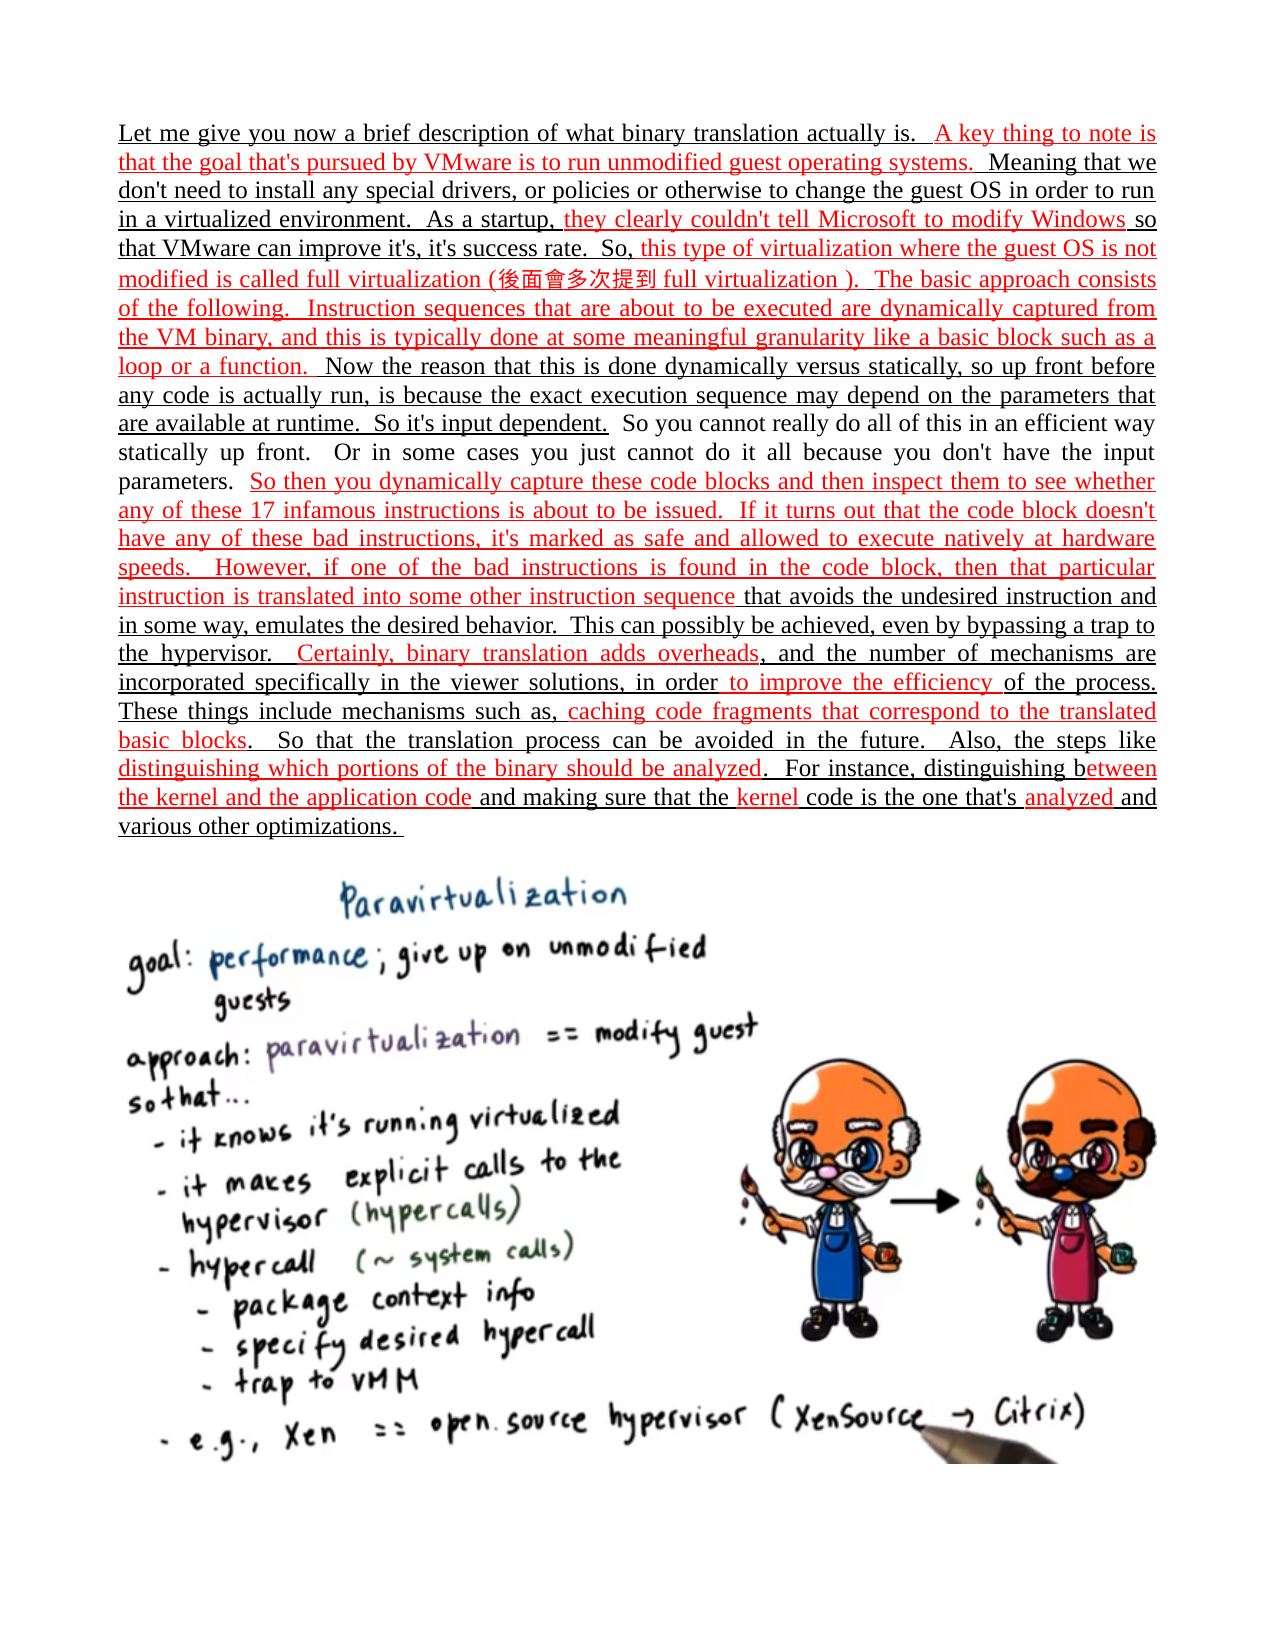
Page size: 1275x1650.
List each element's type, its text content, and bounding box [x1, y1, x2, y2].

text that VMware can improve it's, it's success rate. So, this type of virtualization where the guest OS is not [118, 230, 1157, 258]
text basic blocks. So that the translation process can be avoided in the future. Also, the steps like [118, 722, 1157, 750]
text various other optimizations. [118, 808, 1157, 840]
text distinguishing which portions of the binary should be analyzed. For instance, distinguishing between [118, 751, 1157, 778]
text the kernel and the application code and making sure that the kernel code is the one that's analyzed and [118, 780, 1157, 807]
text don't need to install any special drivers, or policies or otherwise to change the guest OS in order to run in a virtualized environment. As a startup, they clearly couldn't tell Microsoft to modify Windows so [118, 173, 1157, 229]
text in some way, emulates the desired behavior. This can possibly be achieved, even by bypassing a trap to the hypervisor. Certainly, binary translation adds overheads, and the number of mechanisms are incorporated specifically in the viewer solutions, in order to improve the efficiency of the process. [118, 607, 1157, 692]
text Let me give you now a brief description of what binary translation actually is. A key thing to note is that the goal that's pursued by VMware is to run unmodified guest operating systems. Meaning that we [118, 118, 1157, 172]
text modified is called full virtualization (後面會多次提到full virtualization ). The basic approach consists [118, 259, 1157, 289]
text of the following. Instruction sequences that are about to be executed are dynamically captured from [118, 290, 1157, 318]
picture [118, 868, 1157, 1464]
text have any of these bad instructions, it's marked as safe and allowed to execute natively at hardware speeds. However, if one of the bad instructions is found in the code block, then that particular instruction is translated into some other instruction sequence that avoids the undesired instruction and [118, 521, 1157, 606]
text These things include mechanisms such as, caching code fragments that correspond to the translated [118, 693, 1157, 721]
text the VM binary, and this is typically done at some meaningful granularity like a basic block such as a loop or a function. Now the reason that this is done dynamically versus statically, so up front before any code is actually run, is because the exact execution sequence may depend on the parameters that are available at runtime. So it's input dependent. So you cannot really do all of this in an efficient way statically up front. Or in some cases you just cannot do it all because you don't have the input parameters. So then you dynamically capture these code blocks and then inspect them to see whether any of these 17 infamous instructions is about to be issued. If it turns out that the code block doesn't [118, 320, 1157, 520]
